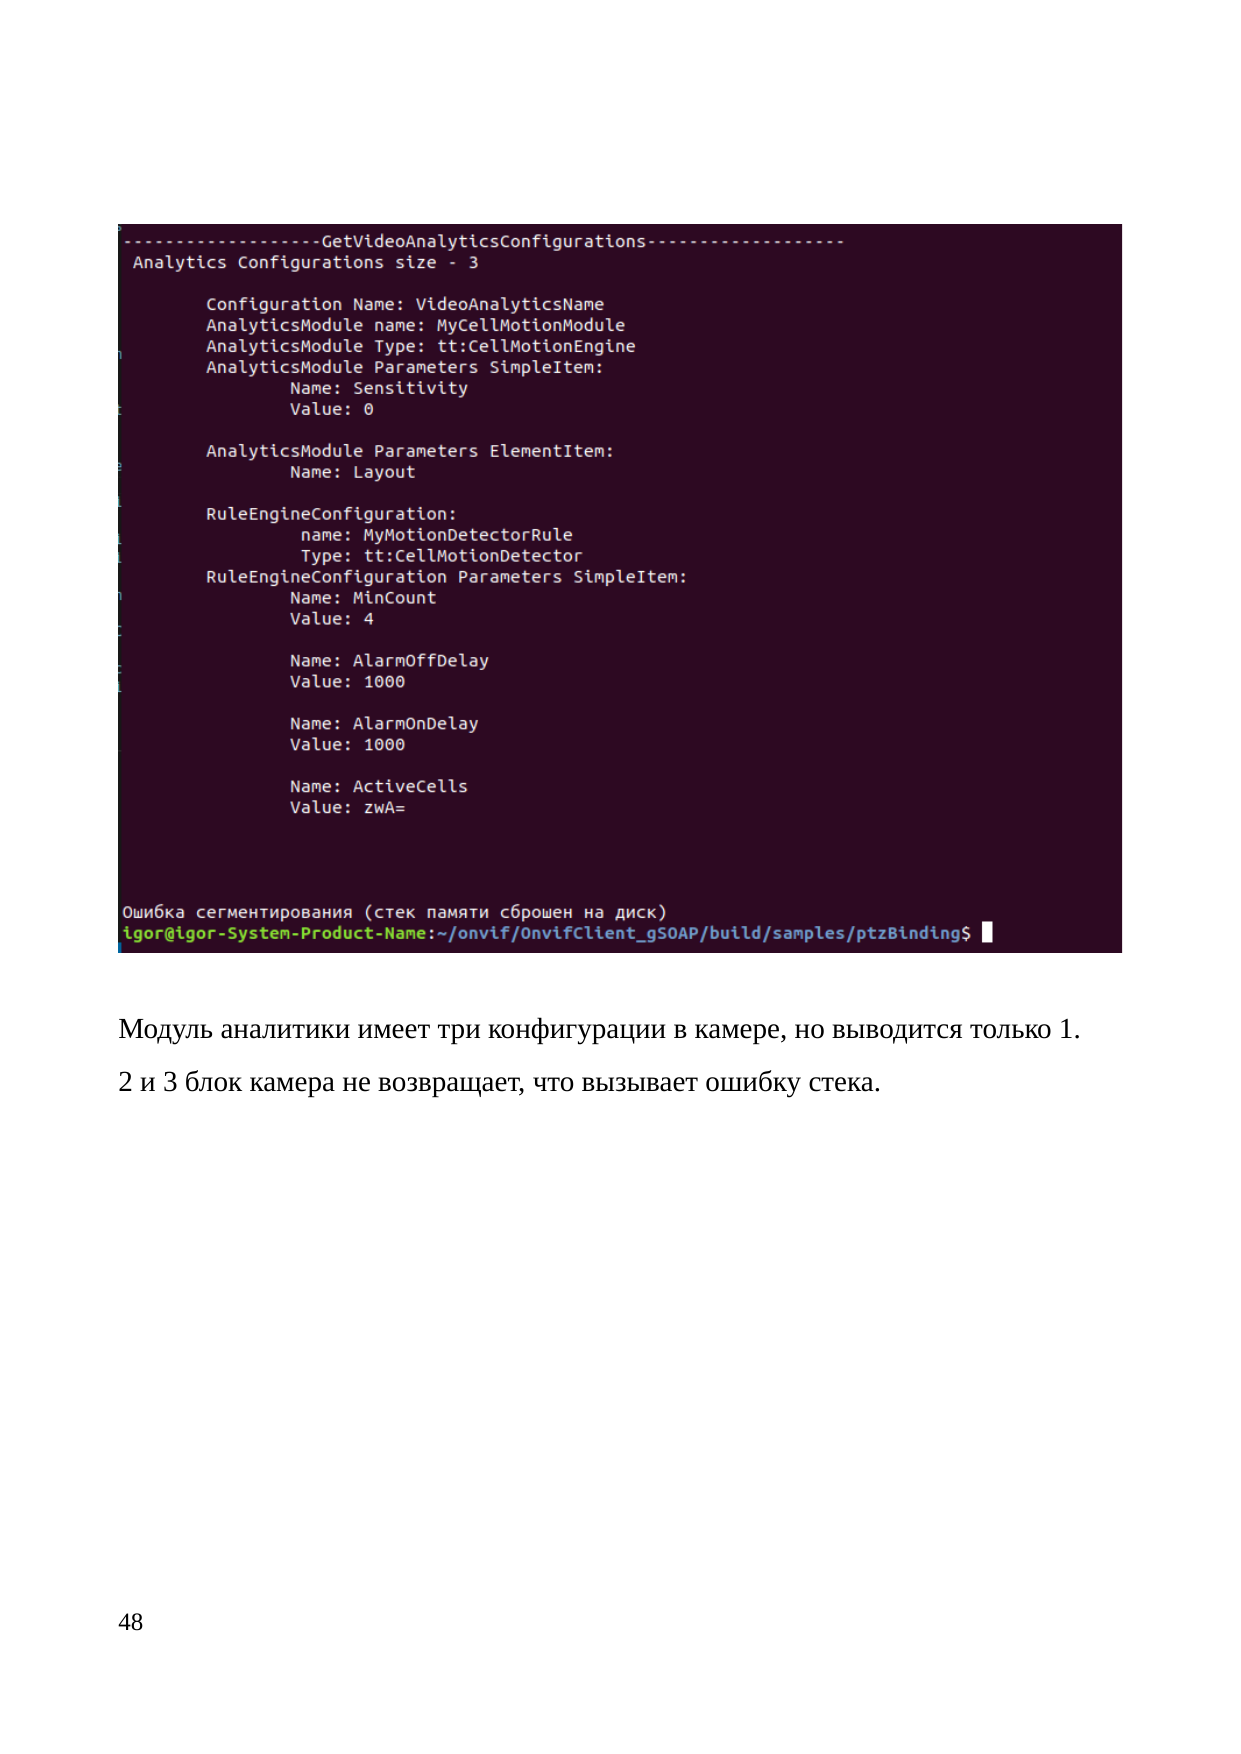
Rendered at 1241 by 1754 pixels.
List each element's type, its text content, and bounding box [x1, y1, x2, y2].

text Модуль аналитики имеет три конфигурации в камере, но выводится только 1. [118, 1011, 1122, 1044]
text 2 и 3 блок камера не возвращает, что вызывает ошибку стека. [118, 1064, 1122, 1097]
picture [118, 224, 1123, 953]
